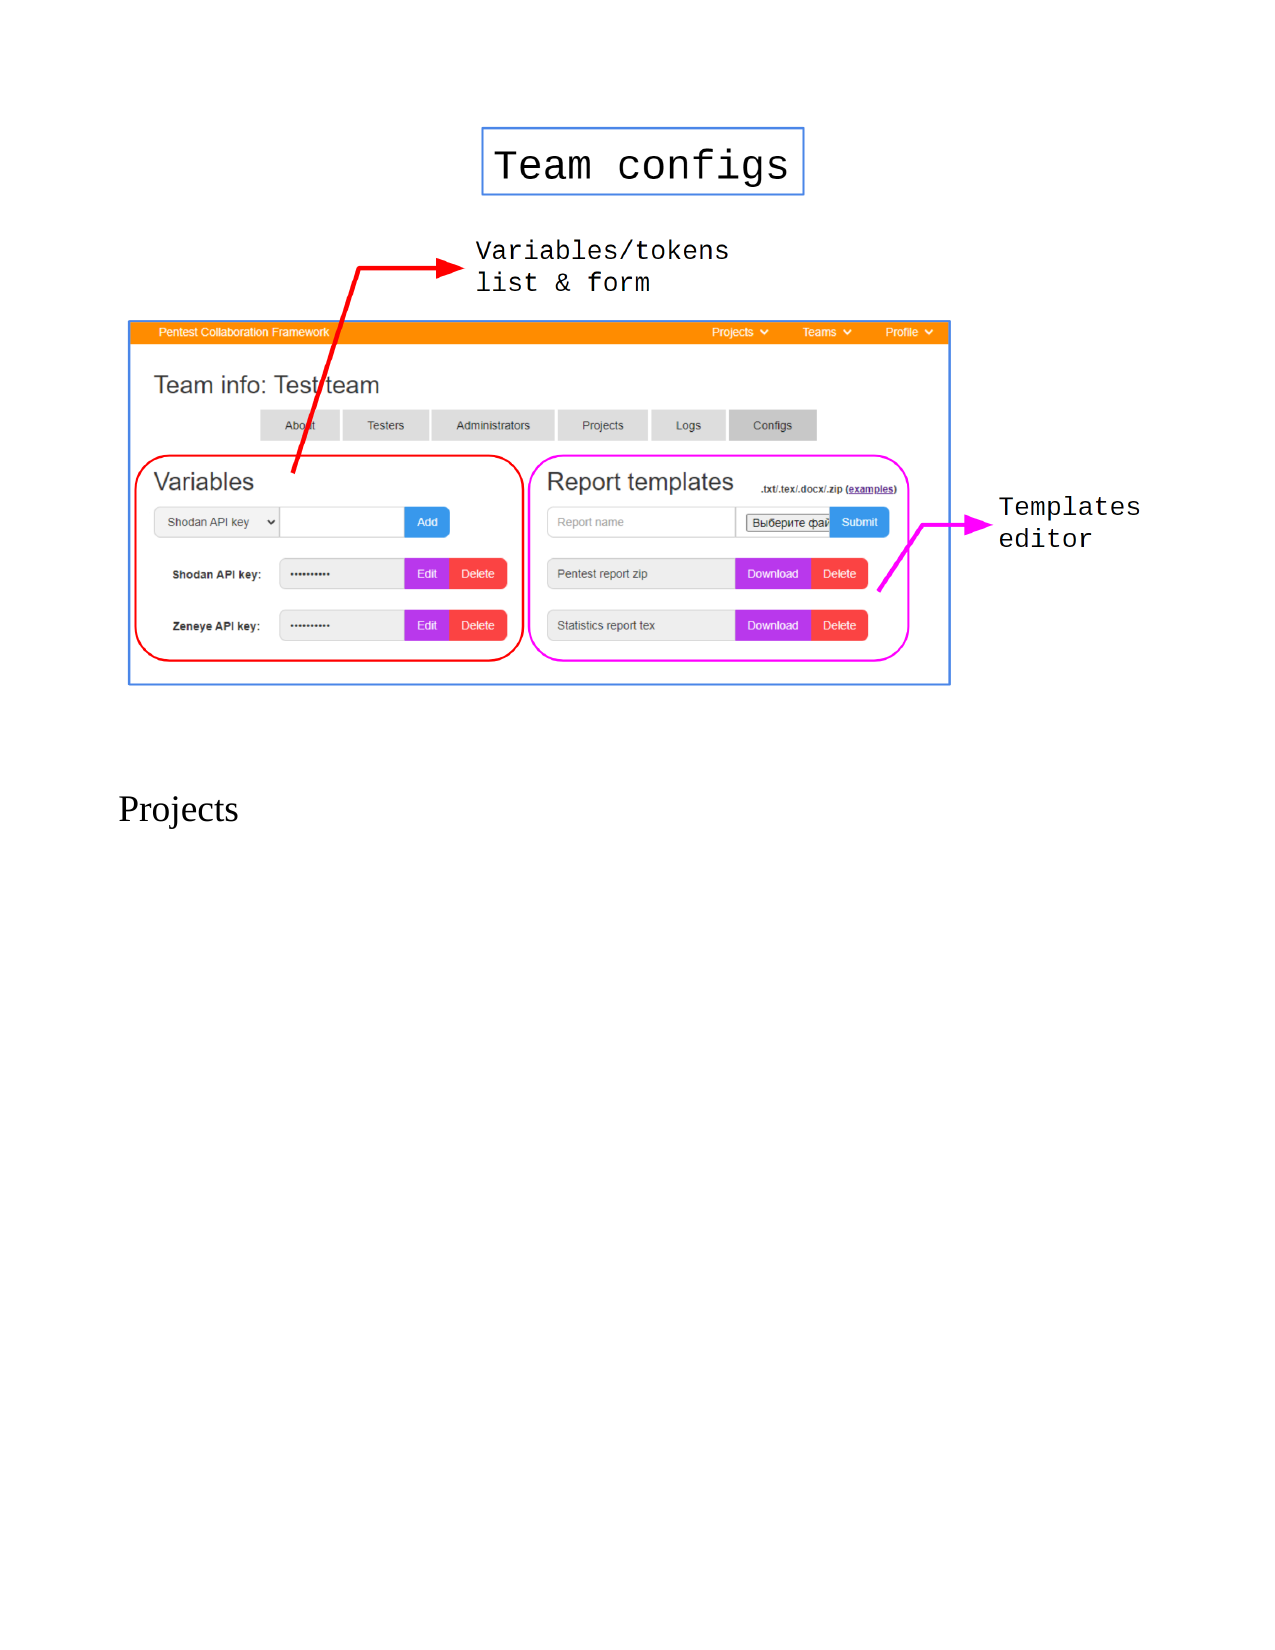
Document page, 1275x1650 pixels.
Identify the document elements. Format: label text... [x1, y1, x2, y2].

text Projects [118, 786, 1157, 829]
picture [118, 118, 1157, 697]
